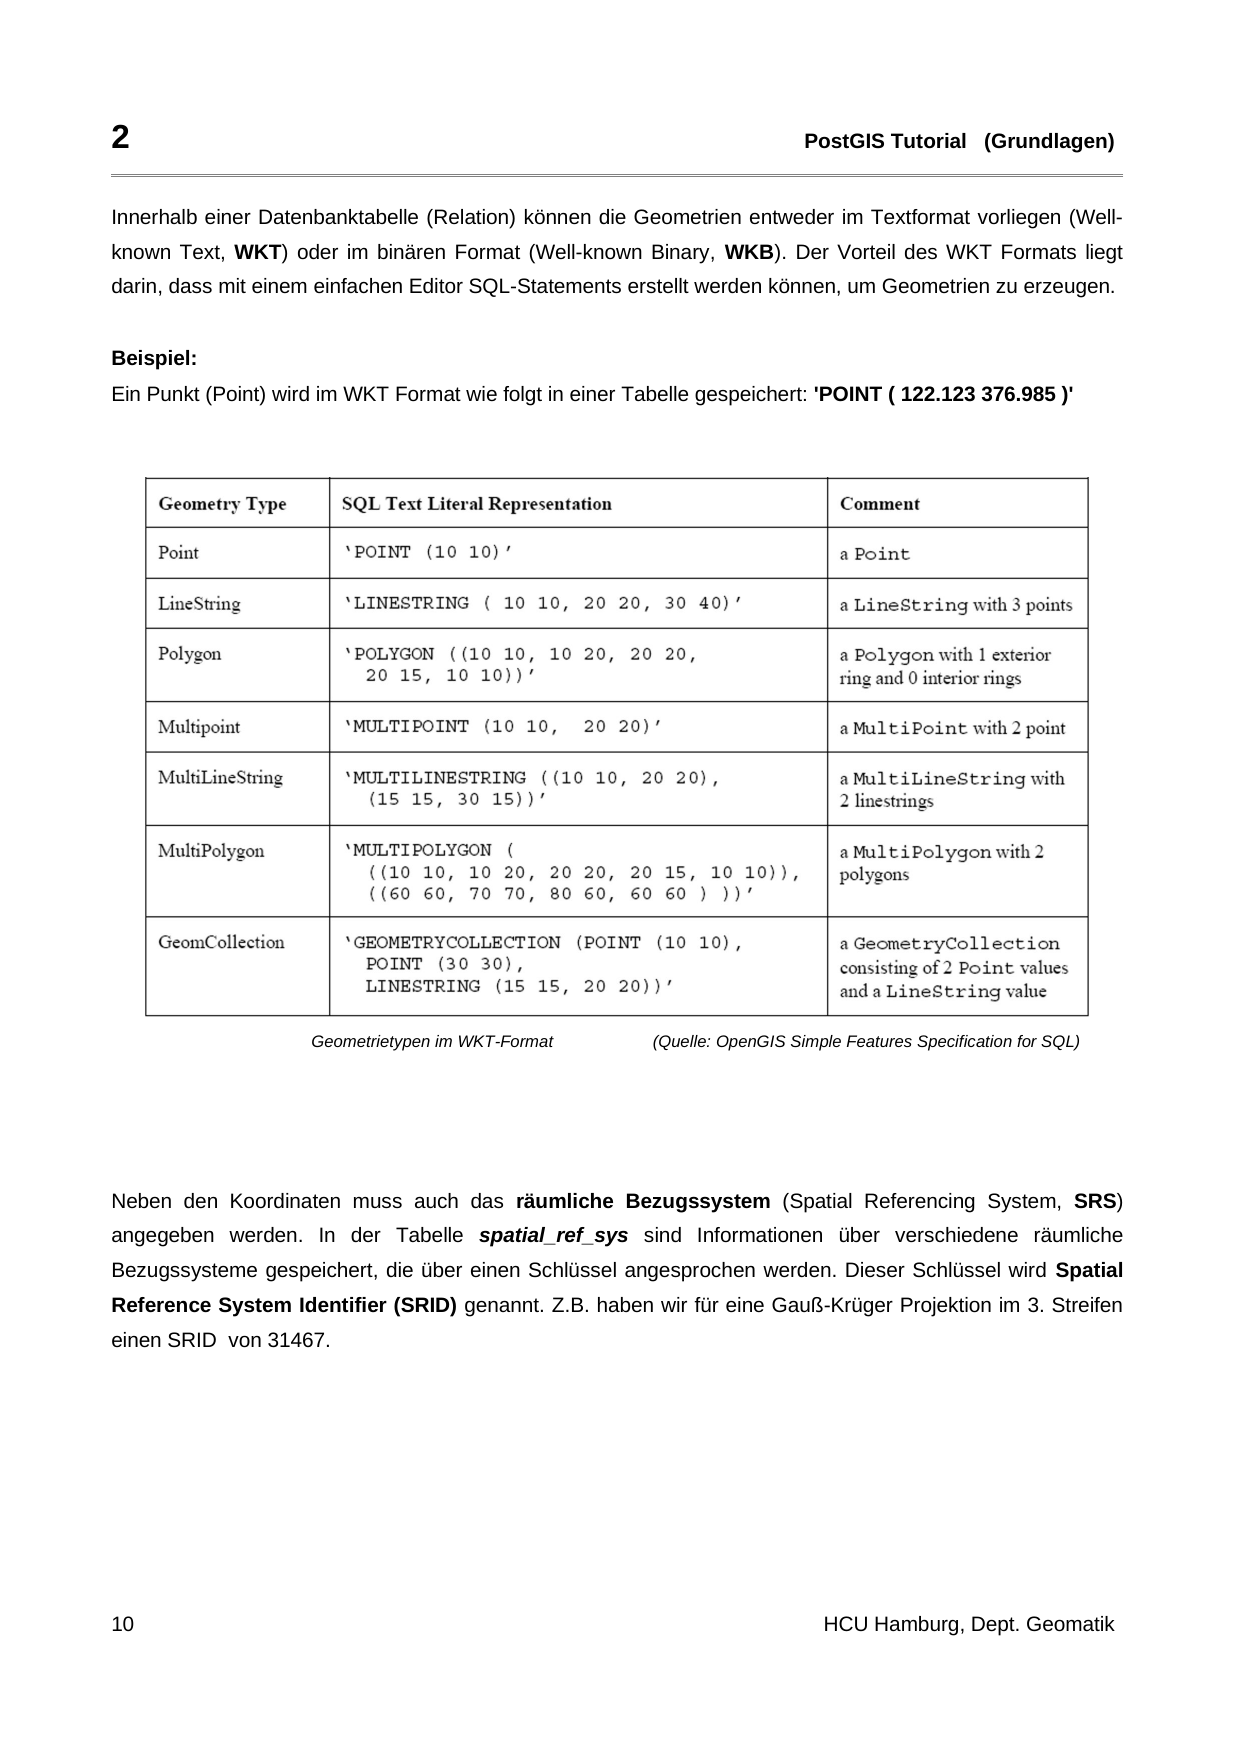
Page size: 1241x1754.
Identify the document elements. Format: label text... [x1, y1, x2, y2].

text Innerhalb einer Datenbanktabelle (Relation) können die Geometrien entweder im Textformat vorliegen (Well-known Text, WKT) oder im binären Format (Well-known Binary, WKB). Der Vorteil des WKT Formats liegt darin, dass mit einem einfachen Editor SQL-Statements erstellt werden können, um Geometrien zu erzeugen. [111, 206, 1123, 298]
text Beispiel: [111, 347, 1123, 370]
picture [144, 477, 1090, 1017]
text Geometrietypen im WKT-Format (Quelle: OpenGIS Simple Features Specification for SQL) [111, 489, 1123, 1052]
text Ein Punkt (Point) wird im WKT Format wie folgt in einer Tabelle gespeichert: 'POINT ( 122.123 376.985 )' [111, 382, 1123, 406]
text Neben den Koordinaten muss auch das räumliche Bezugssystem (Spatial Referencing System, SRS) angegeben werden. In der Tabelle spatial_ref_sys sind Informationen über verschiedene räumliche Bezugssysteme gespeichert, die über einen Schlüssel angesprochen werden. Dieser Schlüssel wird Spatial Reference System Identifier (SRID) genannt. Z.B. haben wir für eine Gauß-Krüger Projektion im 3. Streifen einen SRID von 31467. [111, 1189, 1123, 1352]
